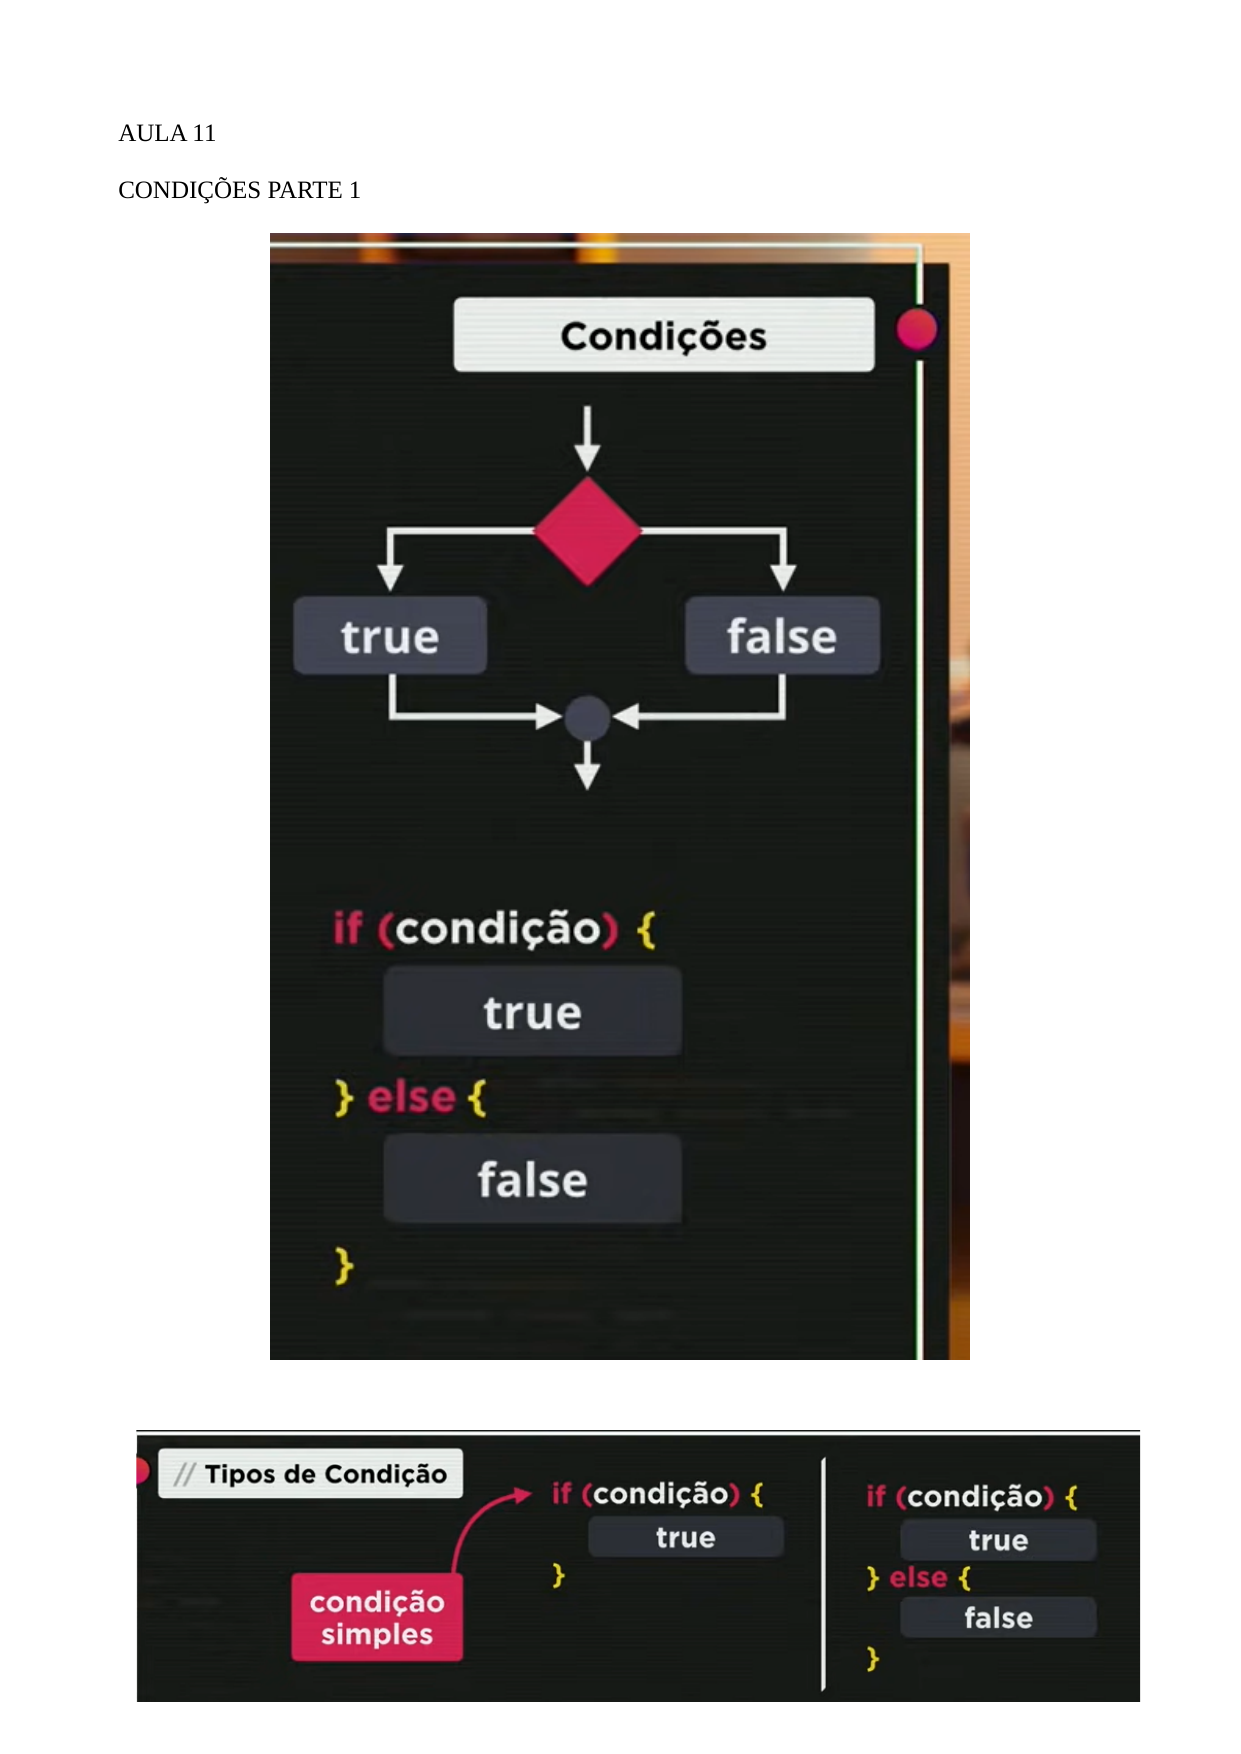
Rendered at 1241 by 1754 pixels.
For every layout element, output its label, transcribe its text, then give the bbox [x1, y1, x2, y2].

text CONDIÇÕES PARTE 1 [118, 176, 1122, 204]
picture [136, 1430, 1141, 1702]
text AULA 11 [118, 118, 1122, 147]
picture [270, 233, 970, 1360]
